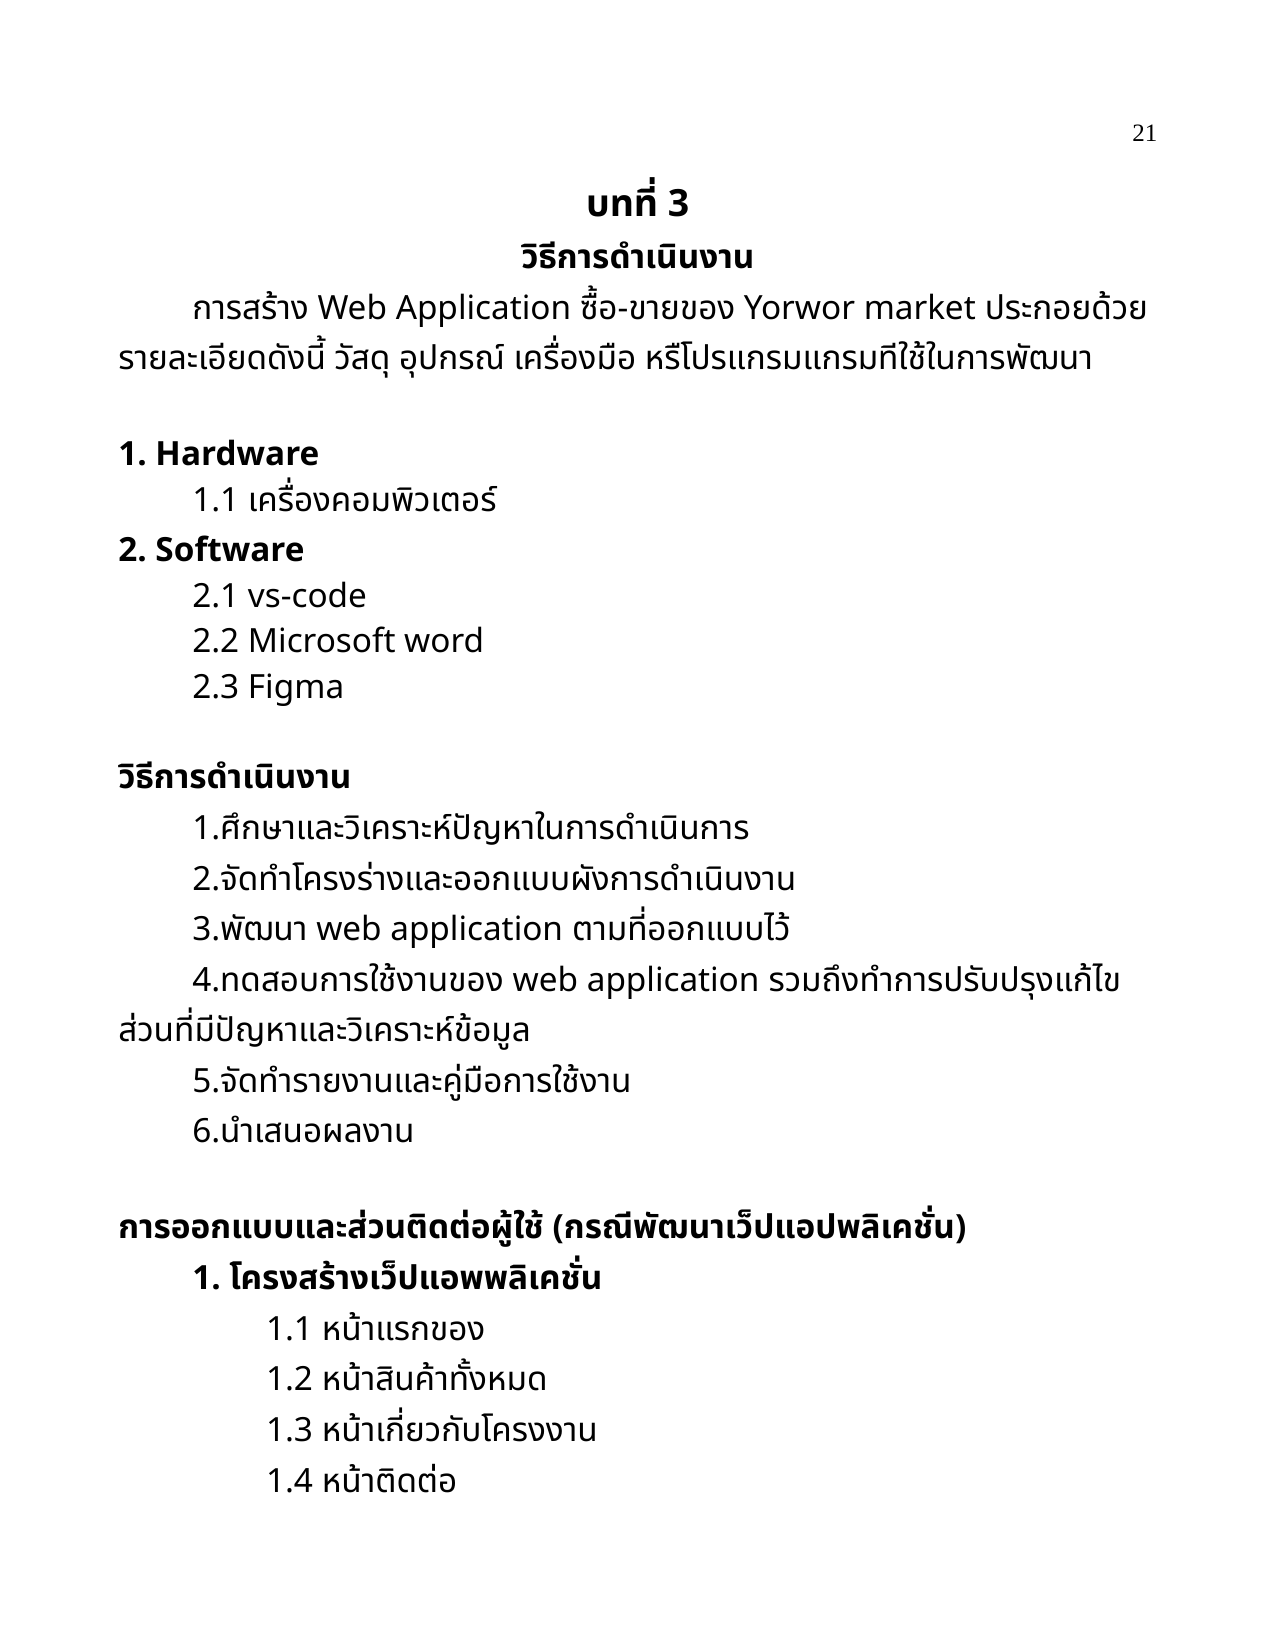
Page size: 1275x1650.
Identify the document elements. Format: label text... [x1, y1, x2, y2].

text 4.ทดสอบการใช้งานของ web application รวมถึงทำการปรับปรุงแก้ไขส่วนที่มีปัญหาและวิเคราะห์ข้อมูล [118, 956, 1157, 1057]
text 2. Software [118, 526, 1157, 572]
text 1.1 หน้าแรกของ [118, 1304, 1157, 1355]
text 1.2 หน้าสินค้าทั้งหมด [118, 1355, 1157, 1406]
text 2.1 vs-code [118, 572, 1157, 617]
text 6.นำเสนอผลงาน [118, 1107, 1157, 1158]
text การสร้าง Web Application ซื้อ-ขายของ Yorwor market ประกอยด้วยรายละเอียดดังนี้ วัสดุ อุปกรณ์ เครื่องมือ หรืโปรแกรมแกรมทีใช้ในการพัฒนา [118, 284, 1157, 385]
text 1. Hardware [118, 430, 1157, 476]
text 3.พัฒนา web application ตามที่ออกแบบไว้ [118, 905, 1157, 956]
text 1. โครงสร้างเว็ปแอพพลิเคชั่น [118, 1254, 1157, 1304]
text 1.3 หน้าเกี่ยวกับโครงงาน [118, 1406, 1157, 1456]
text 2.2 Microsoft word [118, 617, 1157, 662]
text บทที่ 3 [118, 176, 1157, 233]
text 1.ศึกษาและวิเคราะห์ปัญหาในการดำเนินการ [118, 804, 1157, 854]
text 1.1 เครื่องคอมพิวเตอร์ [118, 476, 1157, 526]
text วิธีการดำเนินงาน [118, 753, 1157, 804]
text 1.4 หน้าติดต่อ [118, 1456, 1157, 1507]
text 2.3 Figma [118, 662, 1157, 708]
text 2.จัดทำโครงร่างและออกแบบผังการดำเนินงาน [118, 854, 1157, 905]
text การออกแบบและส่วนติดต่อผู้ใช้ (กรณีพัฒนาเว็ปแอปพลิเคชั่น) [118, 1203, 1157, 1254]
text 5.จัดทำรายงานและคู่มือการใช้งาน [118, 1057, 1157, 1107]
text วิธีการดำเนินงาน [118, 233, 1157, 284]
